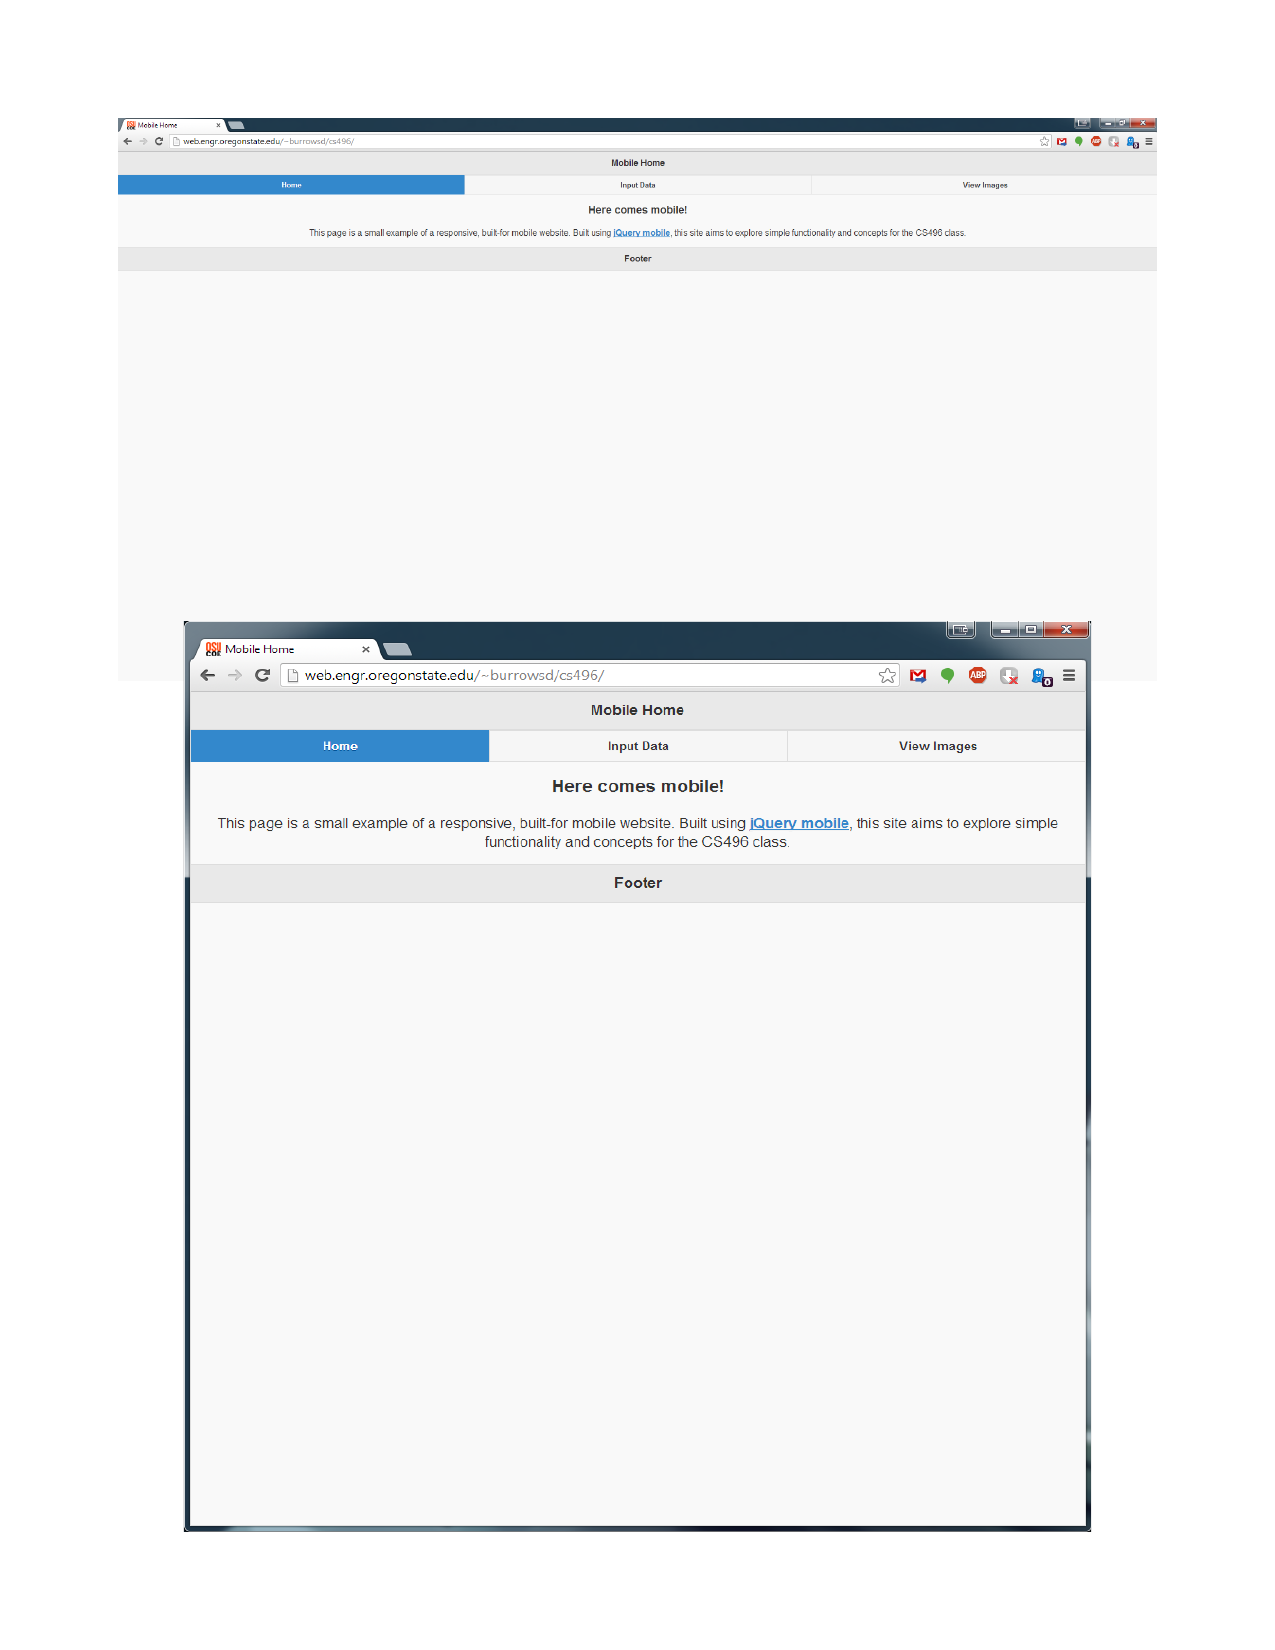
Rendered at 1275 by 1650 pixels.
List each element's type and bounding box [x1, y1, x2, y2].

picture [118, 118, 1157, 1532]
